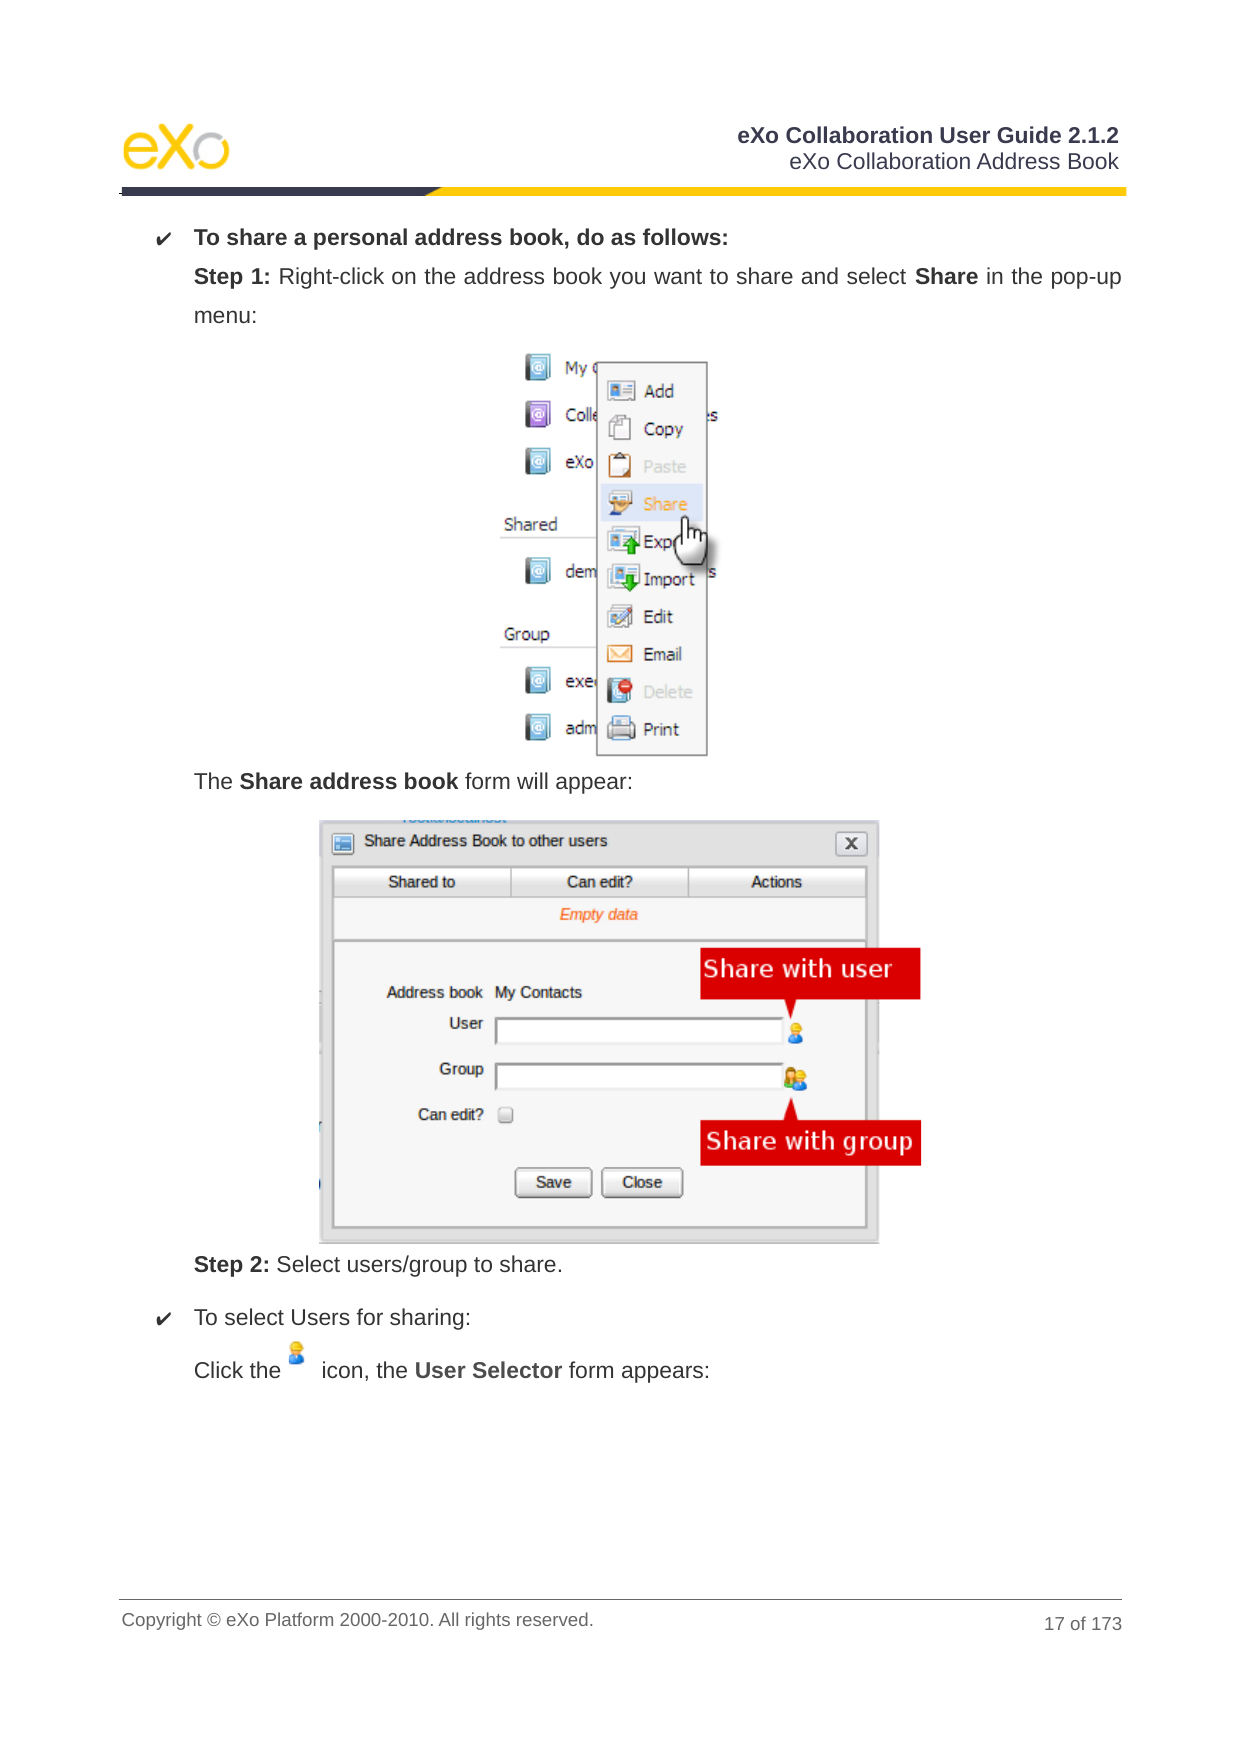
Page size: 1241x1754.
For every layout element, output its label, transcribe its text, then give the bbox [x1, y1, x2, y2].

list To select Users for sharing: [156, 1304, 1122, 1330]
picture [319, 820, 922, 1244]
picture [121, 187, 1127, 196]
picture [123, 123, 230, 170]
list To share a personal address book, do as follows: [156, 223, 1122, 250]
list Click theicon, the User Selector form appears: [156, 1330, 1122, 1383]
list Step 2: Select users/group to share. [156, 795, 1122, 1277]
list The Share address book form will appear: [156, 342, 1122, 795]
picture [288, 1337, 314, 1371]
list Step 1: Right-click on the address book you want to share and select Share in the pop-up menu: [156, 263, 1122, 329]
picture [500, 340, 741, 761]
